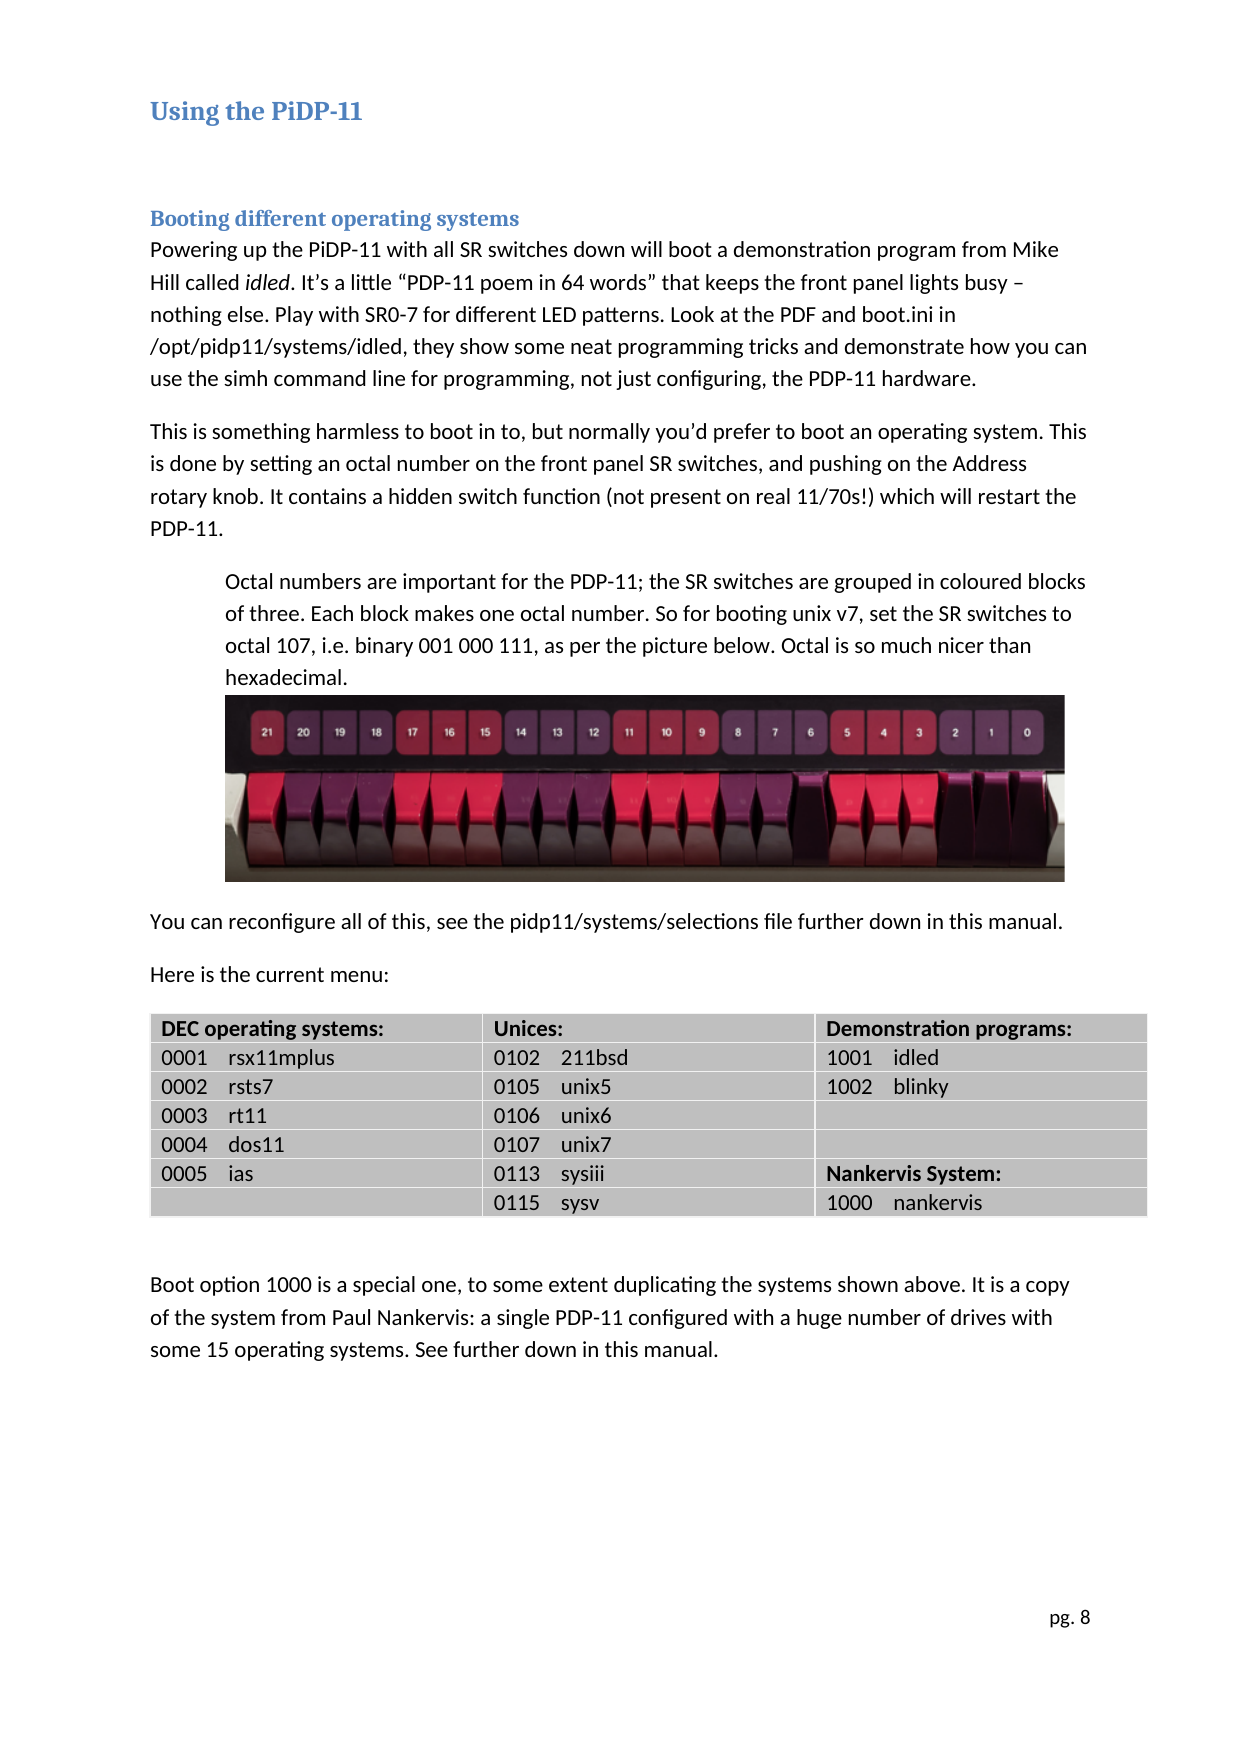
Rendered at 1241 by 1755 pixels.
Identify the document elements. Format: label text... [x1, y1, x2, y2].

text Powering up the PiDP-11 with all SR switches down will boot a demonstration program from Mike Hill called idled. It’s a little “PDP-11 poem in 64 words” that keeps the front panel lights busy – nothing else. Play with SR0-7 for different LED patterns. Look at the PDF and boot.ini in /opt/pidp11/systems/idled, they show some neat programming tricks and demonstrate how you can use the simh command line for programming, not just configuring, the PDP-11 hardware. [150, 236, 1090, 392]
table_header Unices: [483, 1014, 814, 1042]
table_cell 1001 idled [816, 1043, 1147, 1071]
table_cell 0001 rsx11mplus [151, 1043, 482, 1071]
table_cell [816, 1130, 1147, 1158]
subtitle Booting different operating systems [150, 205, 1090, 232]
table_cell 0113 sysiii [483, 1159, 814, 1187]
text Here is the current menu: [150, 960, 1090, 988]
table_cell 1000 nankervis [816, 1188, 1147, 1216]
table_cell 0107 unix7 [483, 1130, 814, 1158]
subtitle Using the PiDP-11 [150, 96, 1090, 127]
table_cell 0115 sysv [483, 1188, 814, 1216]
text You can reconfigure all of this, see the pidp11/systems/selections file further down in this manual. [150, 907, 1090, 935]
table_cell 0004 dos11 [151, 1130, 482, 1158]
text This is something harmless to boot in to, but normally you’d prefer to boot an operating system. This is done by setting an octal number on the front panel SR switches, and pushing on the Address rotary knob. It contains a hidden switch function (not present on real 11/70s!) which will restart the PDP-11. [150, 417, 1090, 542]
table_cell 0002 rsts7 [151, 1072, 482, 1100]
table_cell 0102 211bsd [483, 1043, 814, 1071]
table_header DEC operating systems: [151, 1014, 482, 1042]
table_cell [816, 1101, 1147, 1129]
table_cell 0003 rt11 [151, 1101, 482, 1129]
text Octal numbers are important for the PDP-11; the SR switches are grouped in coloured blocks of three. Each block makes one octal number. So for booting unix v7, set the SR switches to octal 107, i.e. binary 001 000 111, as per the picture below. Octal is so much nicer than hexadecimal. [225, 567, 1090, 882]
table_cell [151, 1188, 482, 1216]
table_cell 1002 blinky [816, 1072, 1147, 1100]
table_cell 0105 unix5 [483, 1072, 814, 1100]
table_cell 0005 ias [151, 1159, 482, 1187]
table_header Demonstration programs: [816, 1014, 1147, 1042]
text Boot option 1000 is a special one, to some extent duplicating the systems shown above. It is a copy of the system from Paul Nankervis: a single PDP-11 configured with a huge number of drives with some 15 operating systems. See further down in this manual. [150, 1270, 1090, 1363]
table_cell 0106 unix6 [483, 1101, 814, 1129]
table_cell Nankervis System: [816, 1159, 1147, 1187]
